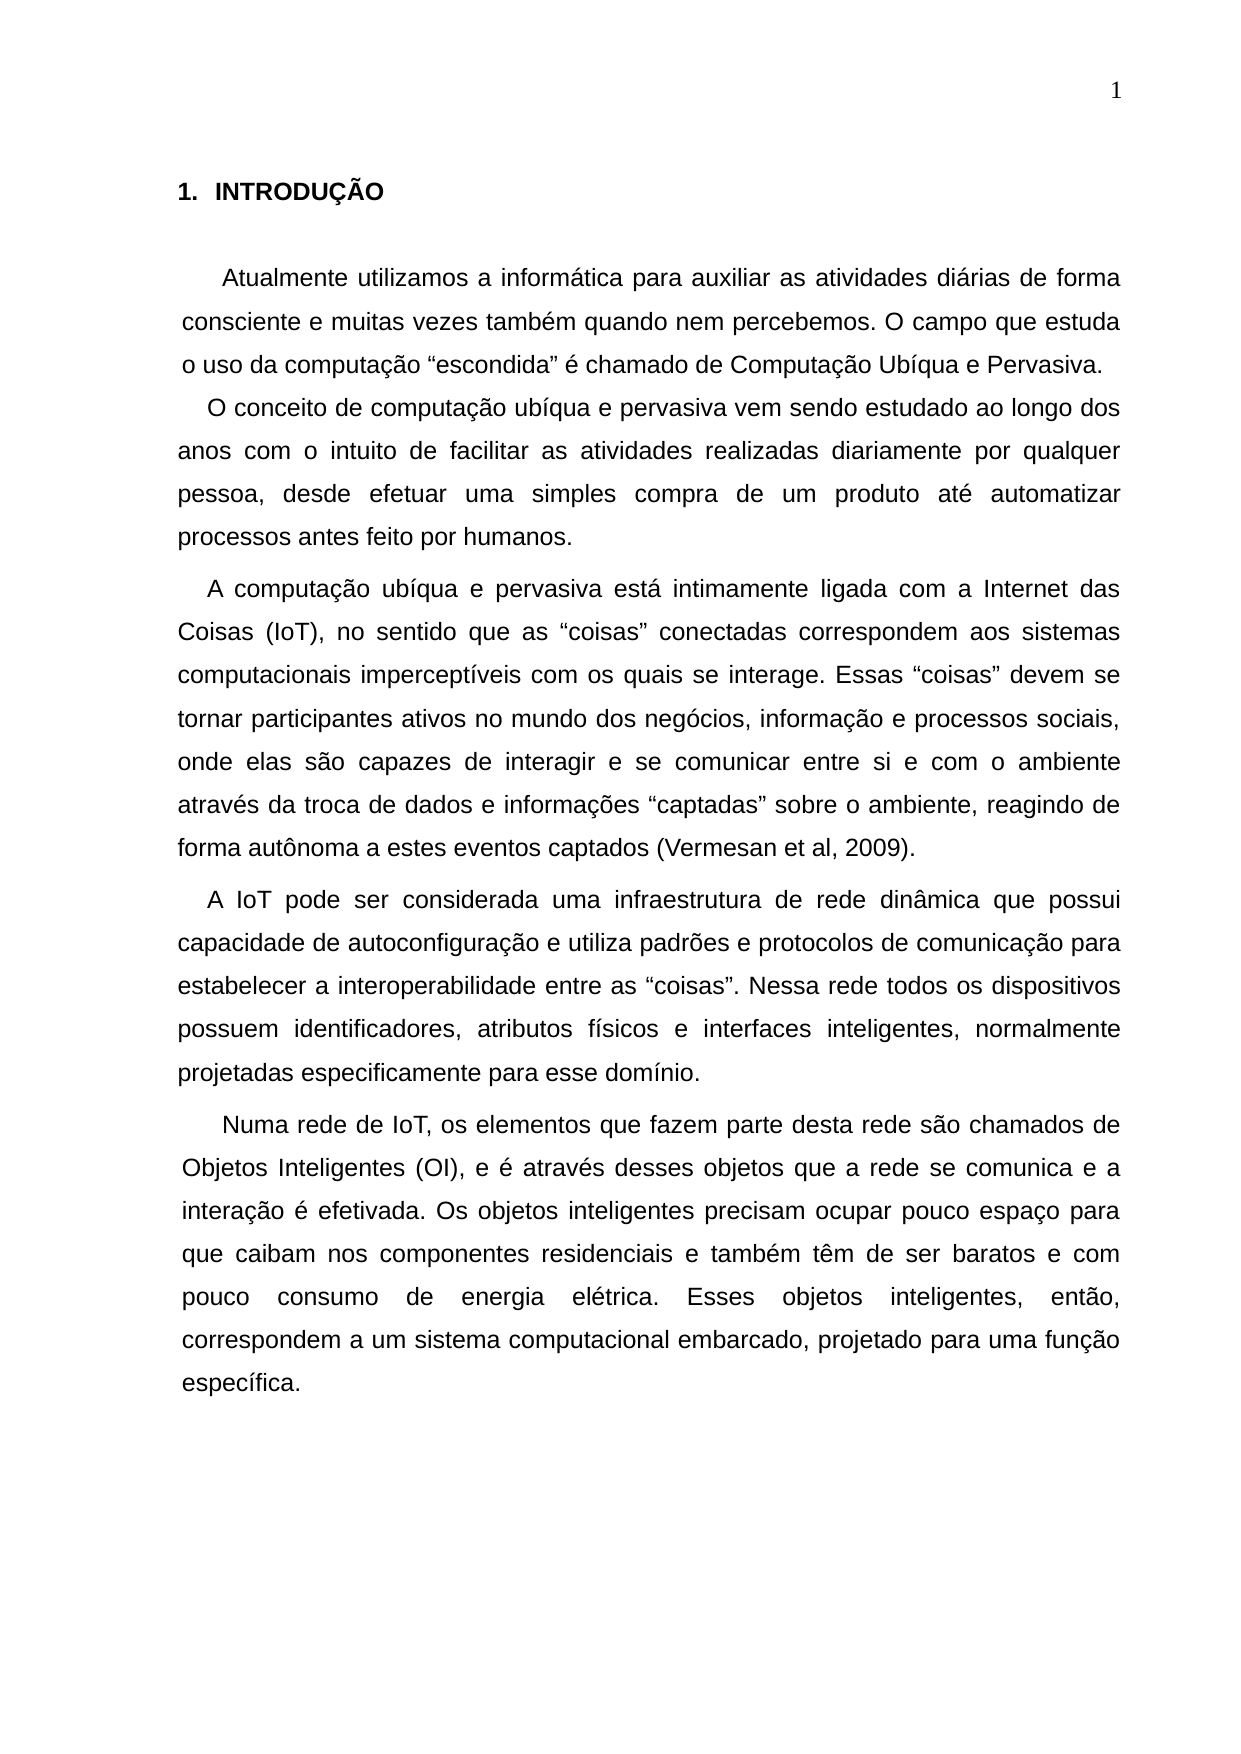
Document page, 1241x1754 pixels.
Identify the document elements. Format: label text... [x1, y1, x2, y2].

text A computação ubíqua e pervasiva está intimamente ligada com a Internet das Coisas (IoT), no sentido que as “coisas” conectadas correspondem aos sistemas computacionais imperceptíveis com os quais se interage. Essas “coisas” devem se tornar participantes ativos no mundo dos negócios, informação e processos sociais, onde elas são capazes de interagir e se comunicar entre si e com o ambiente através da troca de dados e informações “captadas” sobre o ambiente, reagindo de forma autônoma a estes eventos captados (Vermesan et al, 2009). [177, 574, 1122, 862]
text O conceito de computação ubíqua e pervasiva vem sendo estudado ao longo dos anos com o intuito de facilitar as atividades realizadas diariamente por qualquer pessoa, desde efetuar uma simples compra de um produto até automatizar processos antes feito por humanos. [177, 393, 1122, 551]
text A IoT pode ser considerada uma infraestrutura de rede dinâmica que possui capacidade de autoconfiguração e utiliza padrões e protocolos de comunicação para estabelecer a interoperabilidade entre as “coisas”. Nessa rede todos os dispositivos possuem identificadores, atributos físicos e interfaces inteligentes, normalmente projetadas especificamente para esse domínio. [177, 885, 1122, 1086]
list INTRODUÇÃO [177, 177, 1122, 206]
text Atualmente utilizamos a informática para auxiliar as atividades diárias de forma consciente e muitas vezes também quando nem percebemos. O campo que estuda o uso da computação “escondida” é chamado de Computação Ubíqua e Pervasiva. [182, 263, 1122, 378]
text Numa rede de IoT, os elementos que fazem parte desta rede são chamados de Objetos Inteligentes (OI), e é através desses objetos que a rede se comunica e a interação é efetivada. Os objetos inteligentes precisam ocupar pouco espaço para que caibam nos componentes residenciais e também têm de ser baratos e com pouco consumo de energia elétrica. Esses objetos inteligentes, então, correspondem a um sistema computacional embarcado, projetado para uma função específica. [182, 1110, 1122, 1397]
